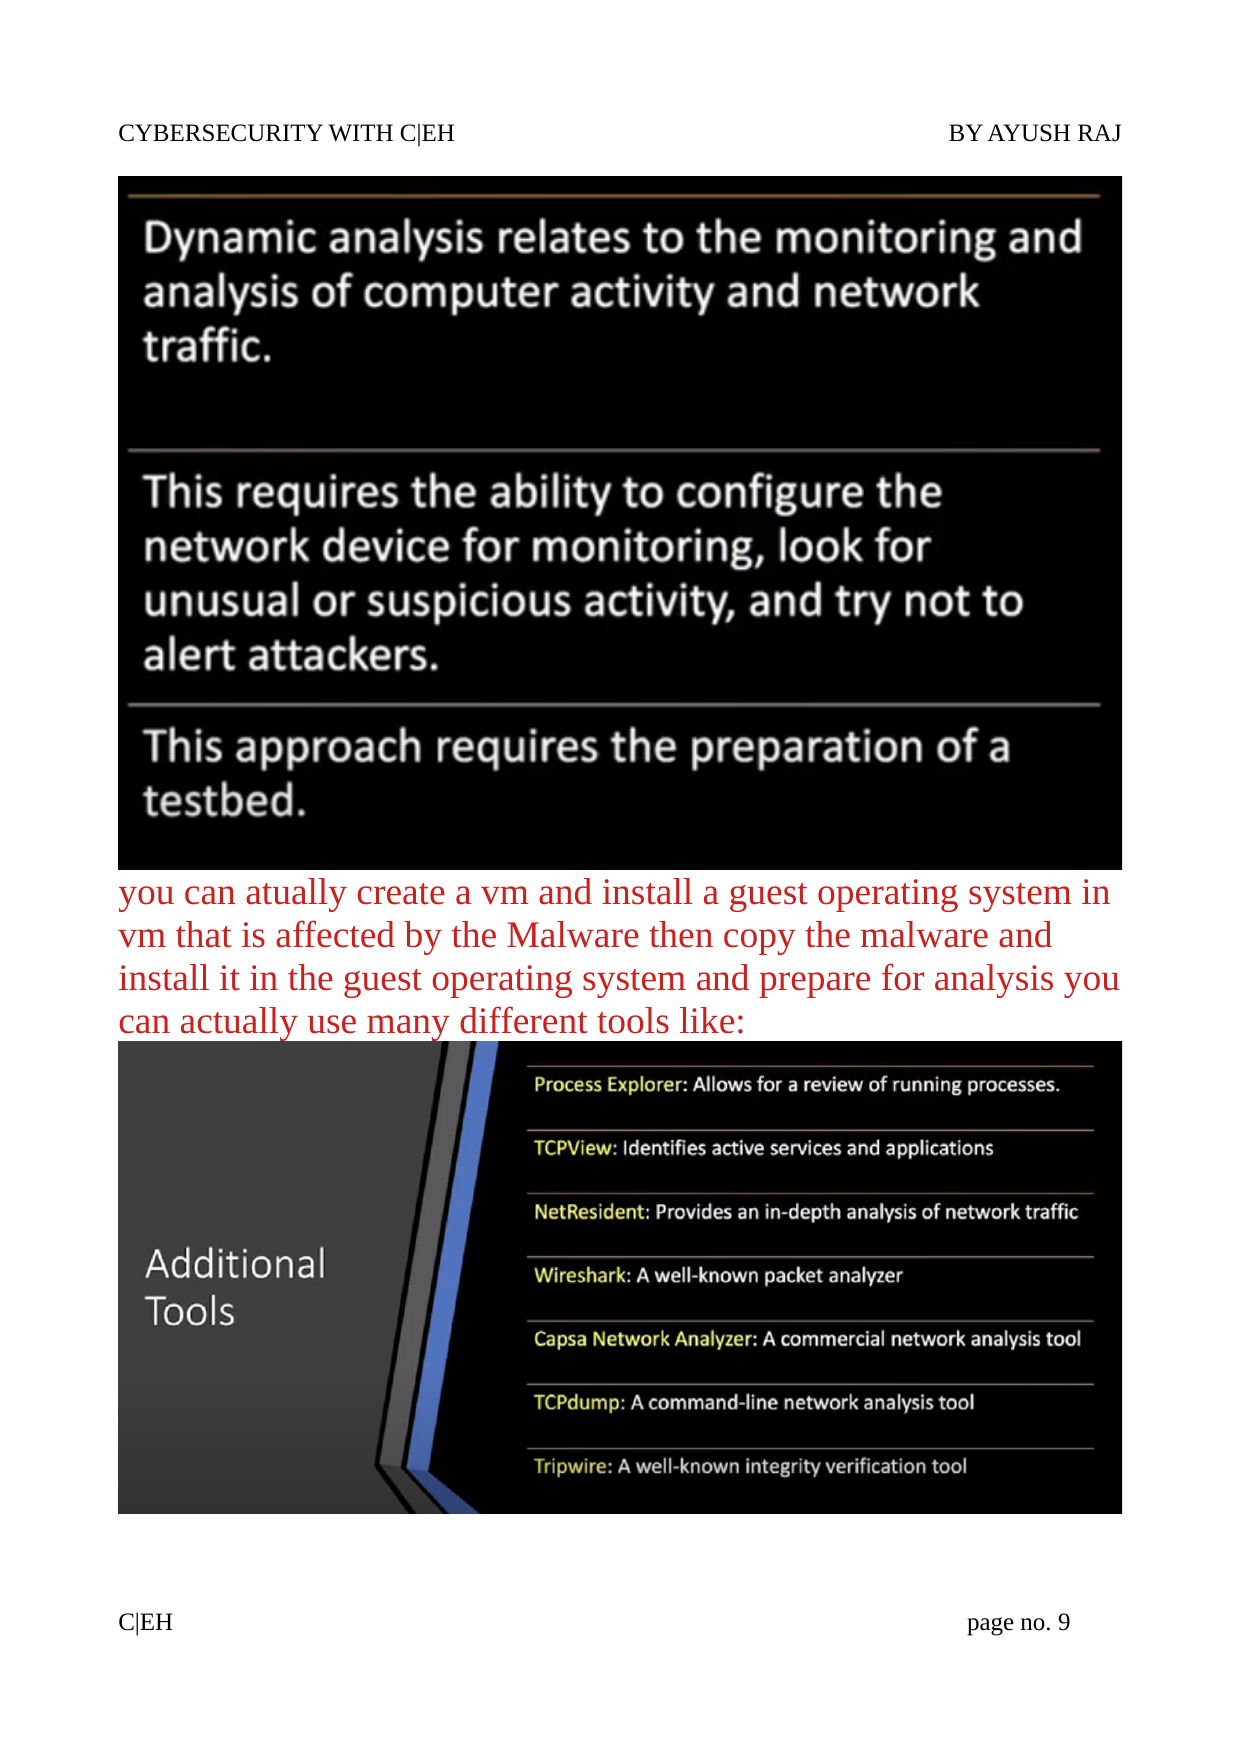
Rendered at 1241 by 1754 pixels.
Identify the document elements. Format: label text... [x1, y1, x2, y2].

text you can atually create a vm and install a guest operating system in vm that is affected by the Malware then copy the malware and install it in the guest operating system and prepare for analysis you can actually use many different tools like: [118, 870, 1122, 1041]
picture [118, 176, 1123, 870]
picture [118, 1041, 1123, 1514]
